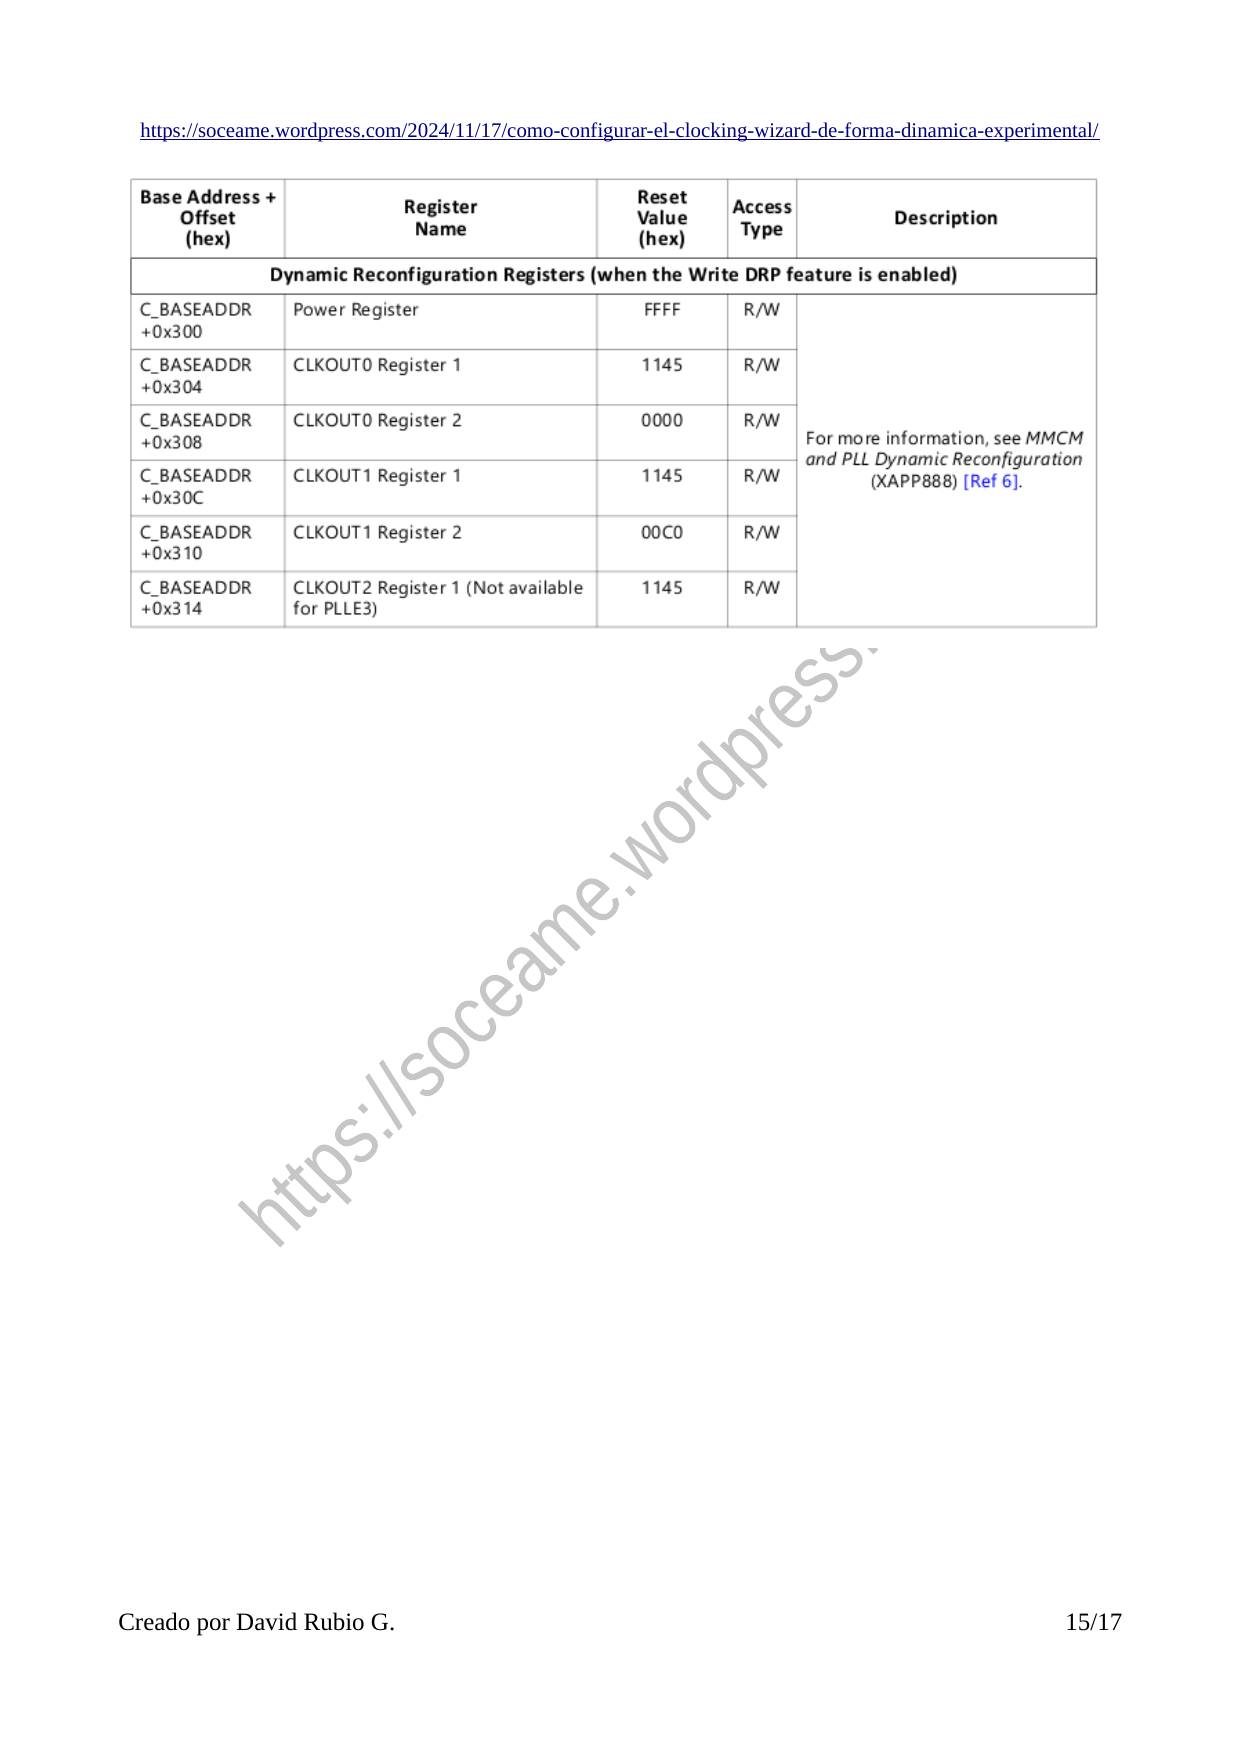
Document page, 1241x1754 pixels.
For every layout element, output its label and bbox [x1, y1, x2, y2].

picture [118, 177, 1114, 648]
